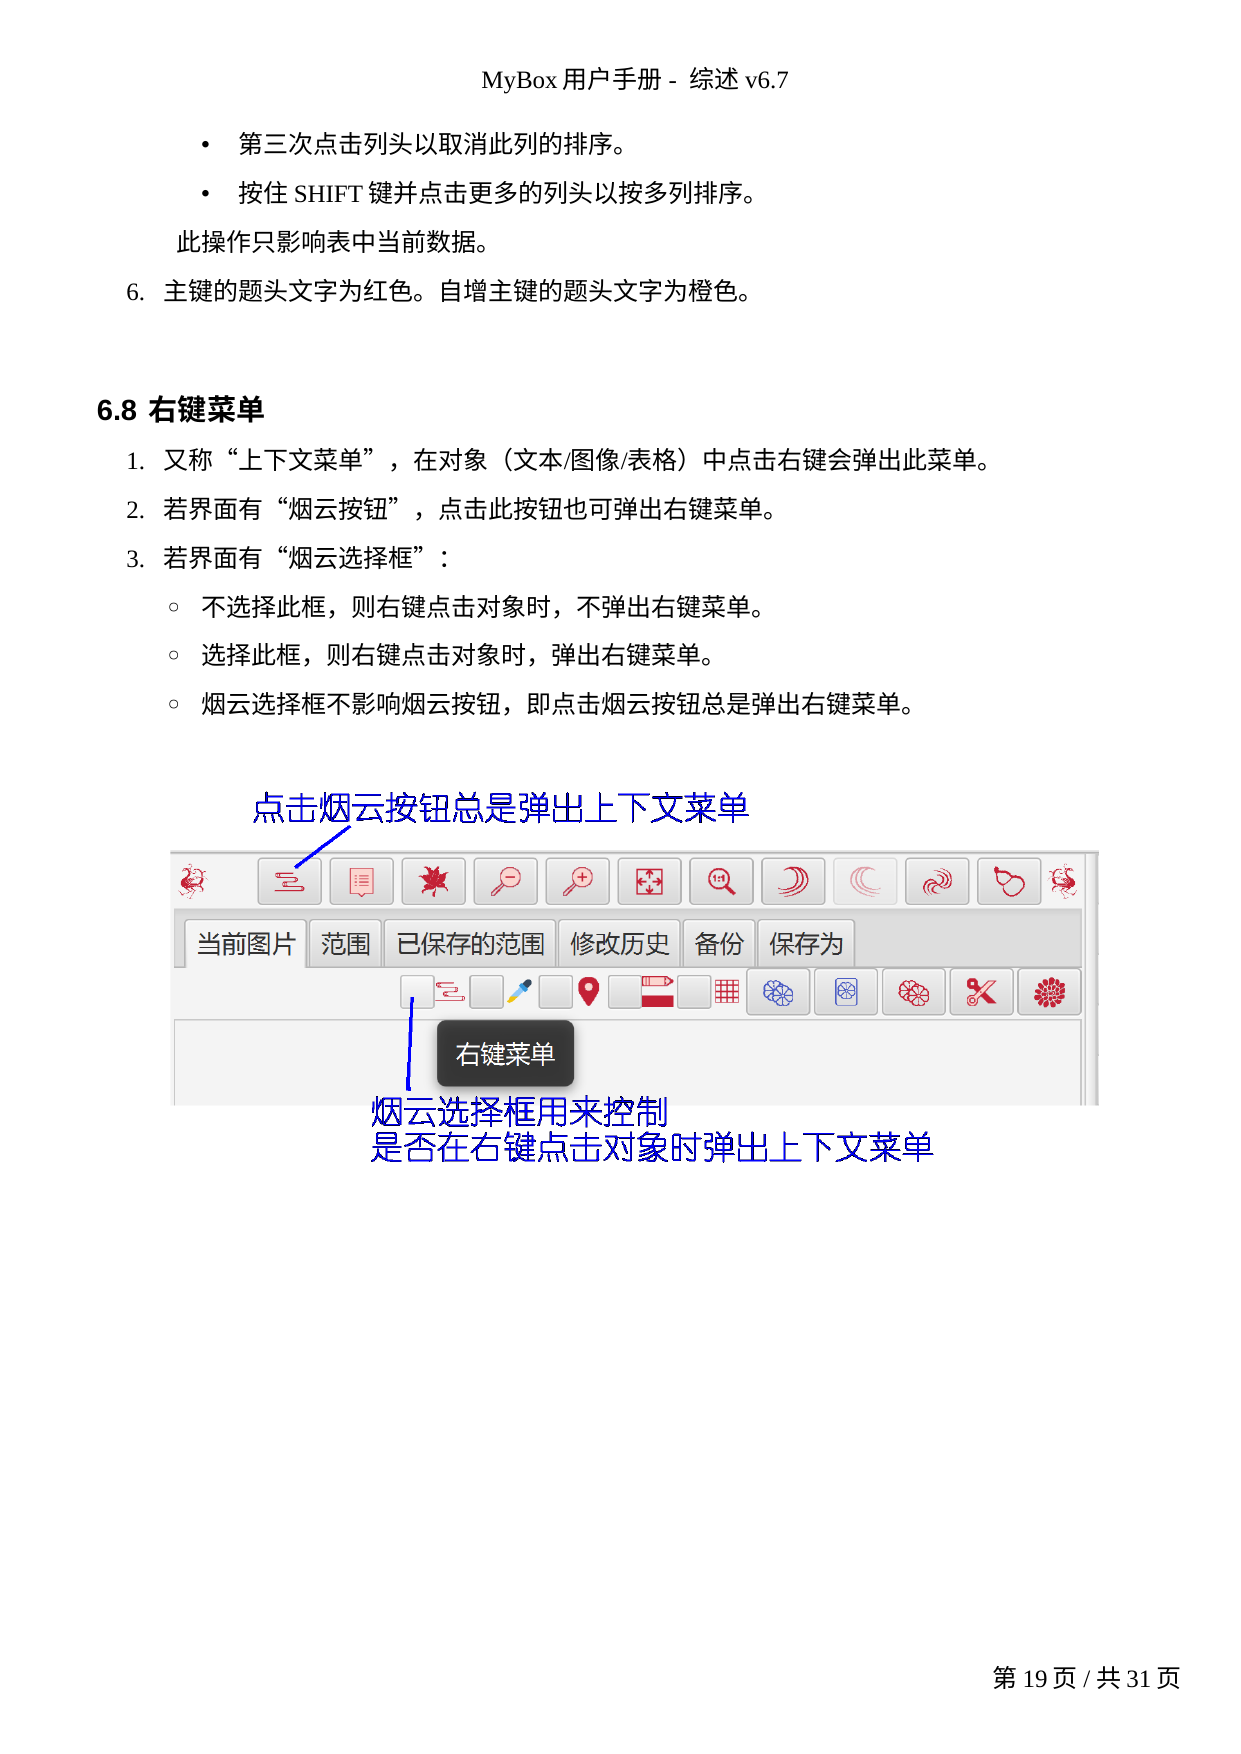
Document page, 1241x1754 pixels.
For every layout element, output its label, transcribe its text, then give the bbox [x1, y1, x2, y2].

subtitle 右键菜单 [88, 386, 1181, 428]
list 主键的题头文字为红色。自增主键的题头文字为橙色。 [126, 271, 1181, 307]
list 选择此框，则右键点击对象时，弹出右键菜单。 [163, 636, 1181, 672]
list 烟云选择框不影响烟云按钮，即点击烟云按钮总是弹出右键菜单。 [163, 684, 1181, 721]
list 若界面有“烟云按钮”，点击此按钮也可弹出右键菜单。 [126, 489, 1181, 526]
text 此操作只影响表中当前数据。 [88, 222, 1181, 258]
list 不选择此框，则右键点击对象时，不弹出右键菜单。 [163, 587, 1181, 623]
list 第三次点击列头以取消此列的排序。 [201, 125, 1181, 161]
list 若界面有“烟云选择框”： [126, 538, 1181, 574]
list 按住SHIFT键并点击更多的列头以按多列排序。 [201, 173, 1181, 210]
list 又称“上下文菜单”，在对象（文本/图像/表格）中点击右键会弹出此菜单。 [126, 441, 1181, 477]
picture [170, 774, 1100, 1172]
